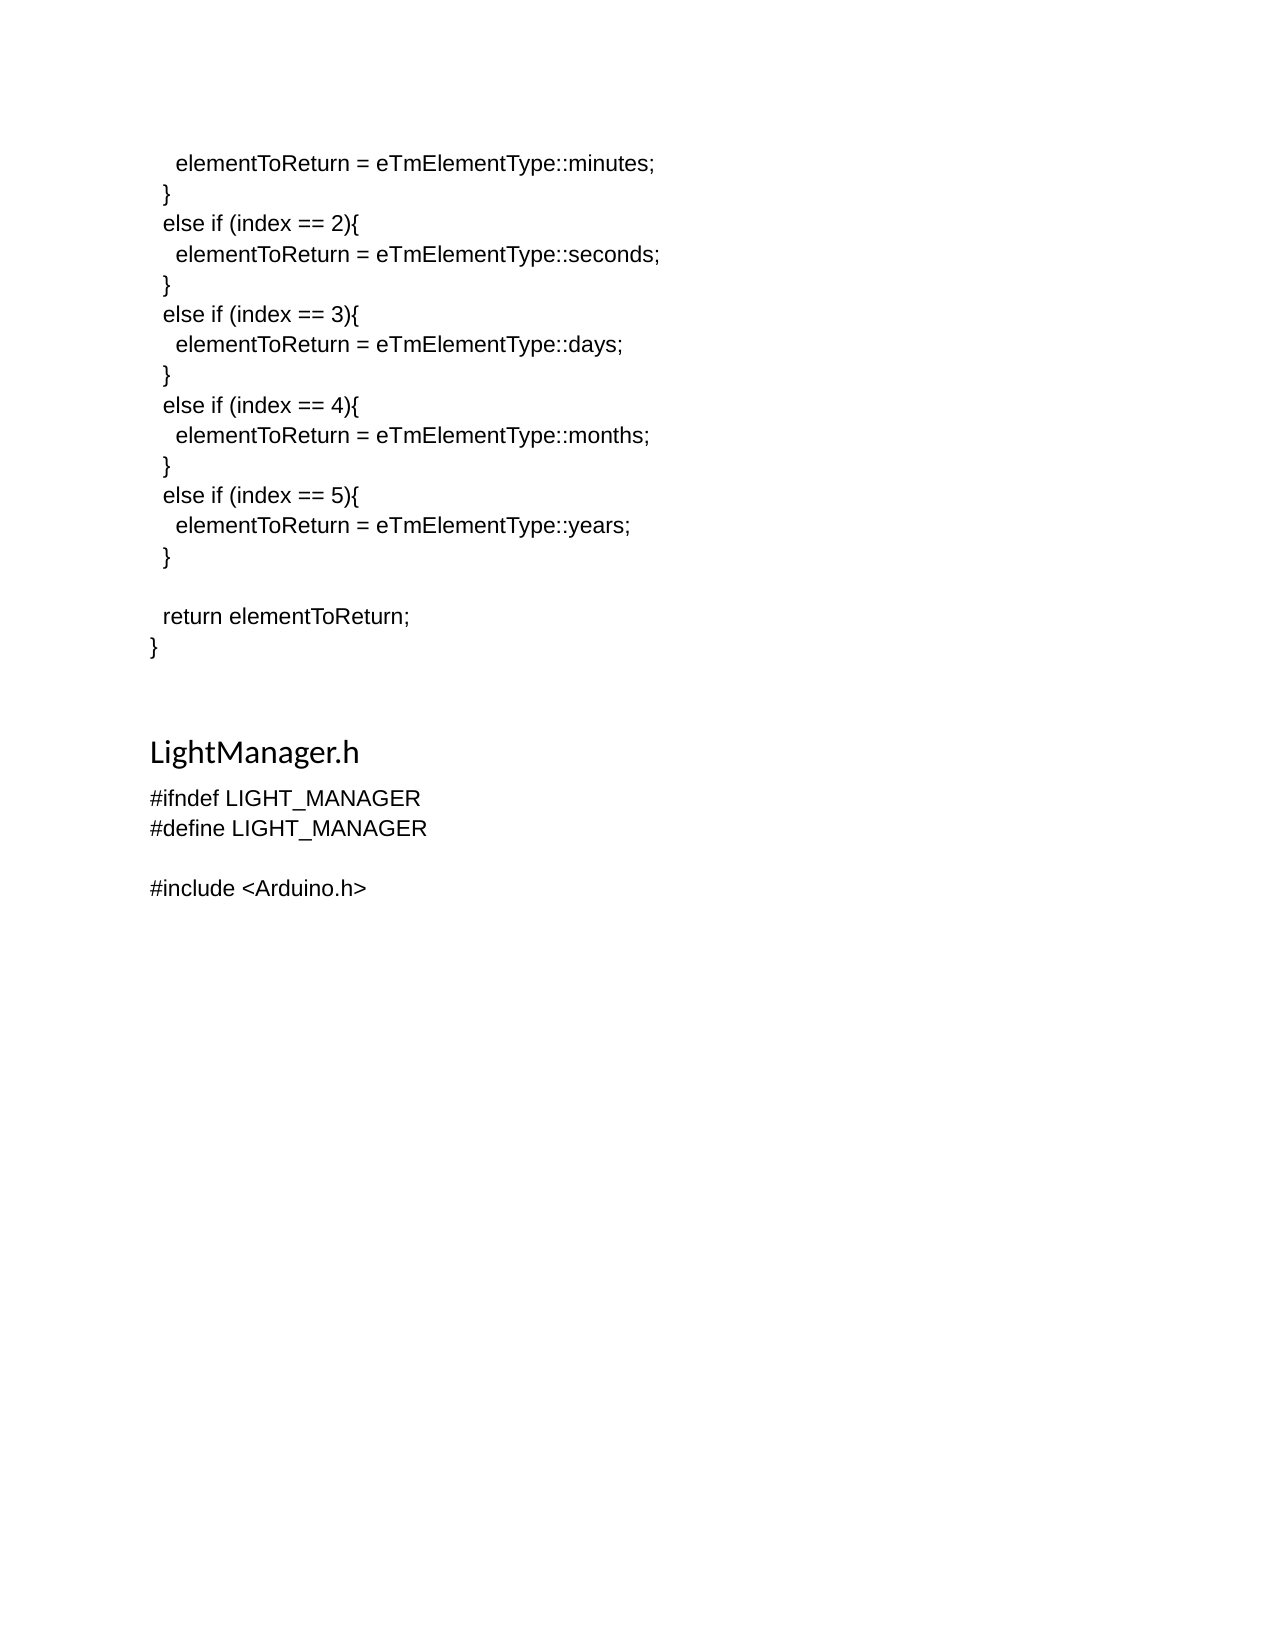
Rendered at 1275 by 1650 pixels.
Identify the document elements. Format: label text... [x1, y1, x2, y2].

text else if (index == 4){ [150, 392, 1125, 418]
text } [150, 361, 1125, 388]
text elementToReturn = eTmElementType::months; [150, 422, 1125, 448]
text else if (index == 5){ [150, 482, 1125, 509]
text #ifndef LIGHT_MANAGER [150, 784, 1125, 811]
text elementToReturn = eTmElementType::days; [150, 331, 1125, 358]
text elementToReturn = eTmElementType::years; [150, 512, 1125, 539]
text #define LIGHT_MANAGER [150, 815, 1125, 841]
text } [150, 180, 1125, 207]
text } [150, 271, 1125, 297]
text #include <Arduino.h> [150, 875, 1125, 901]
text } [150, 452, 1125, 478]
text else if (index == 2){ [150, 210, 1125, 237]
text elementToReturn = eTmElementType::minutes; [150, 150, 1125, 176]
text } [150, 633, 1125, 660]
subtitle LightManager.h [150, 731, 1125, 772]
text elementToReturn = eTmElementType::seconds; [150, 241, 1125, 267]
text else if (index == 3){ [150, 301, 1125, 327]
text return elementToReturn; [150, 603, 1125, 629]
text } [150, 543, 1125, 569]
